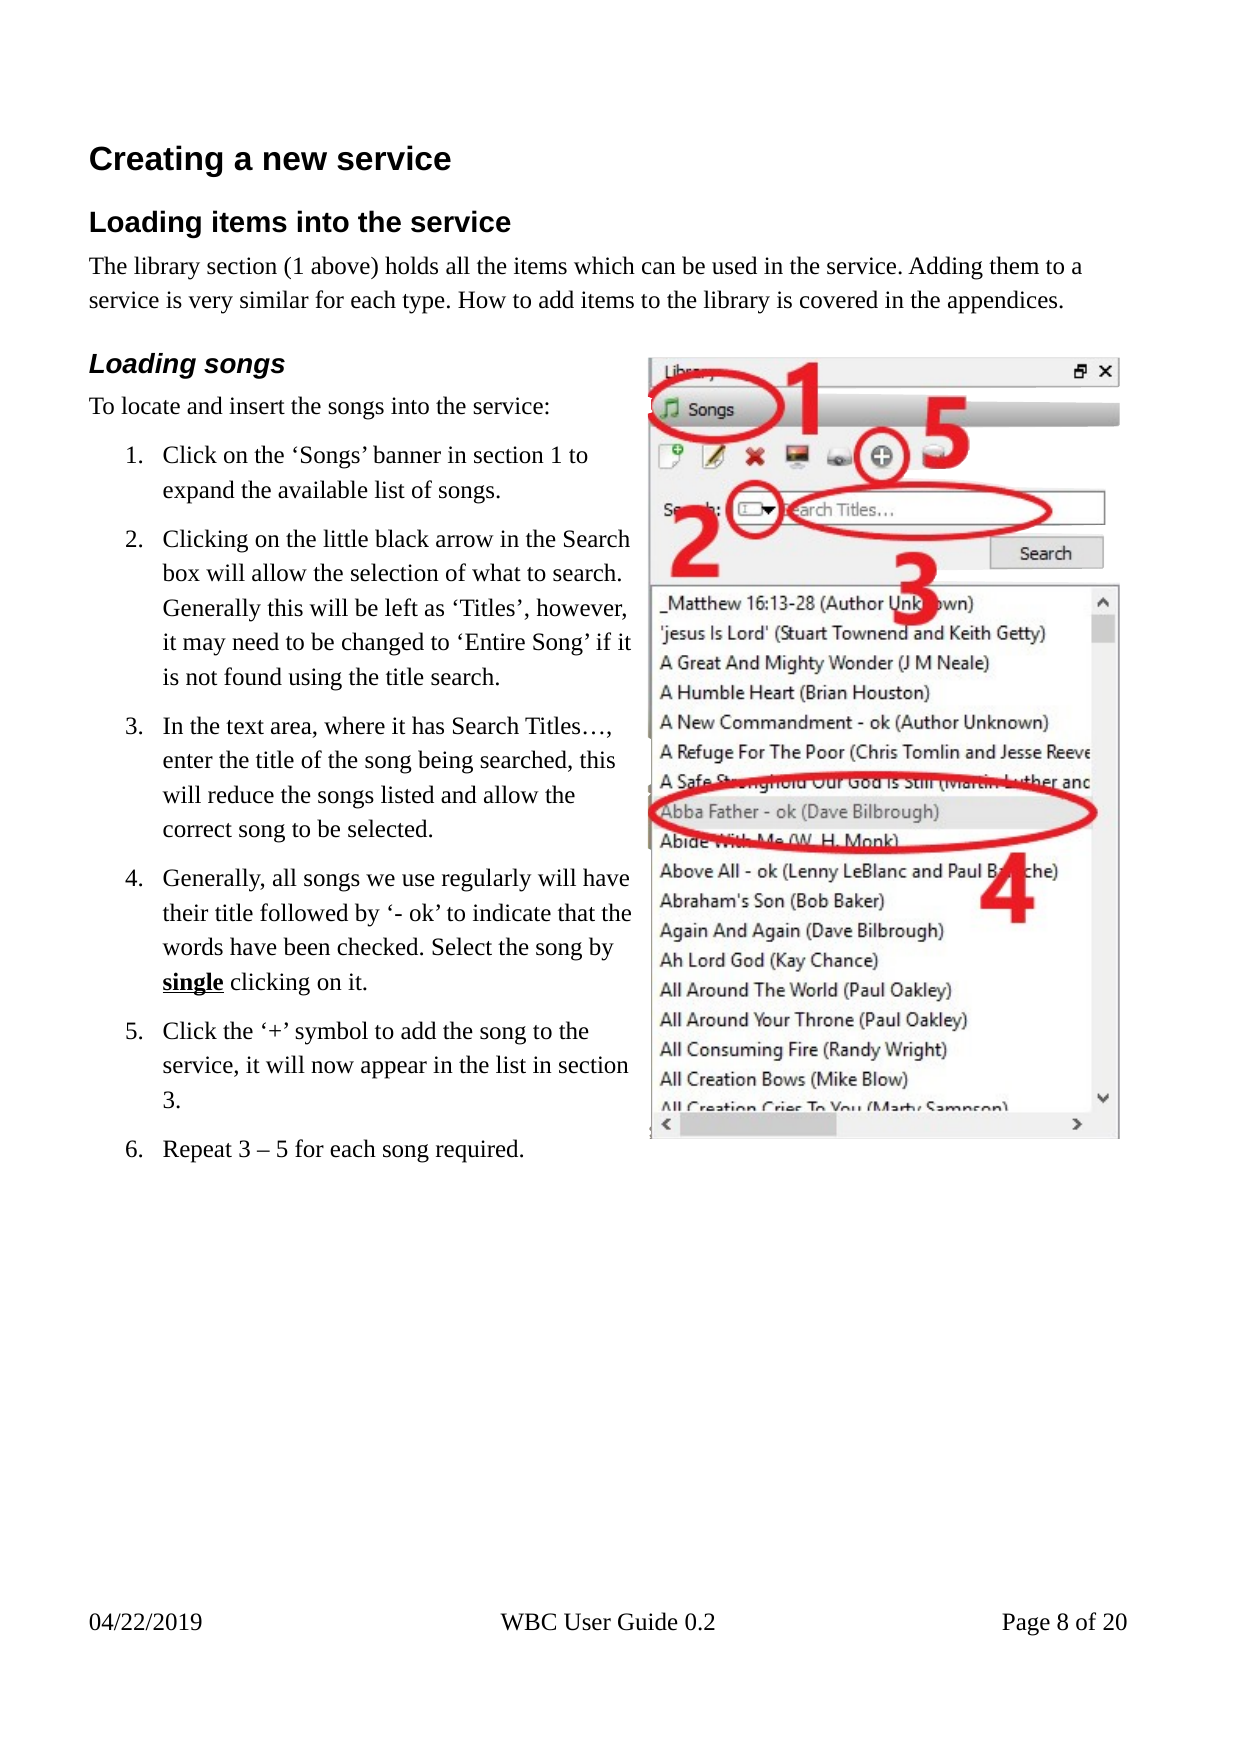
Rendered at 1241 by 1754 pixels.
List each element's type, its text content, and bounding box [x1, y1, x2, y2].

list Clicking on the little black arrow in the Search box will allow the selection of what to search. Generally this will be left as ‘Titles’, however, it may need to be changed to ‘Entire Song’ if it is not found using the title search. [125, 524, 686, 691]
list Repeat 3 – 5 for each song required. [1123, 1099, 1152, 1128]
subtitle Creating a new service [88, 139, 1152, 178]
text The library section (1 above) holds all the items which can be used in the service. Adding them to a service is very similar for each type. How to add items to the library is covered in the appendices. [88, 251, 1152, 314]
list [1123, 524, 1152, 691]
list [1123, 863, 1152, 996]
list Repeat 3 – 5 for each song required. [125, 1099, 686, 1128]
list Generally, all songs we use regularly will have their title followed by ‘- ok’ to indicate that the words have been checked. Select the song by single clicking on it. [125, 863, 686, 996]
text To locate and insert the songs into the service: [88, 391, 1152, 420]
list Click the ‘+’ symbol to add the song to the service, it will now appear in the list in section 3. [125, 1016, 686, 1079]
subtitle Loading songs [88, 347, 1152, 379]
list [1123, 440, 1152, 504]
list [1123, 711, 1152, 843]
list In the text area, where it has Search Titles…, enter the title of the song being searched, this will reduce the songs listed and allow the correct song to be selected. [125, 711, 686, 843]
picture [686, 396, 1123, 1144]
list Click on the ‘Songs’ banner in section 1 to expand the available list of songs. [125, 440, 686, 504]
subtitle Loading items into the service [88, 205, 1152, 238]
